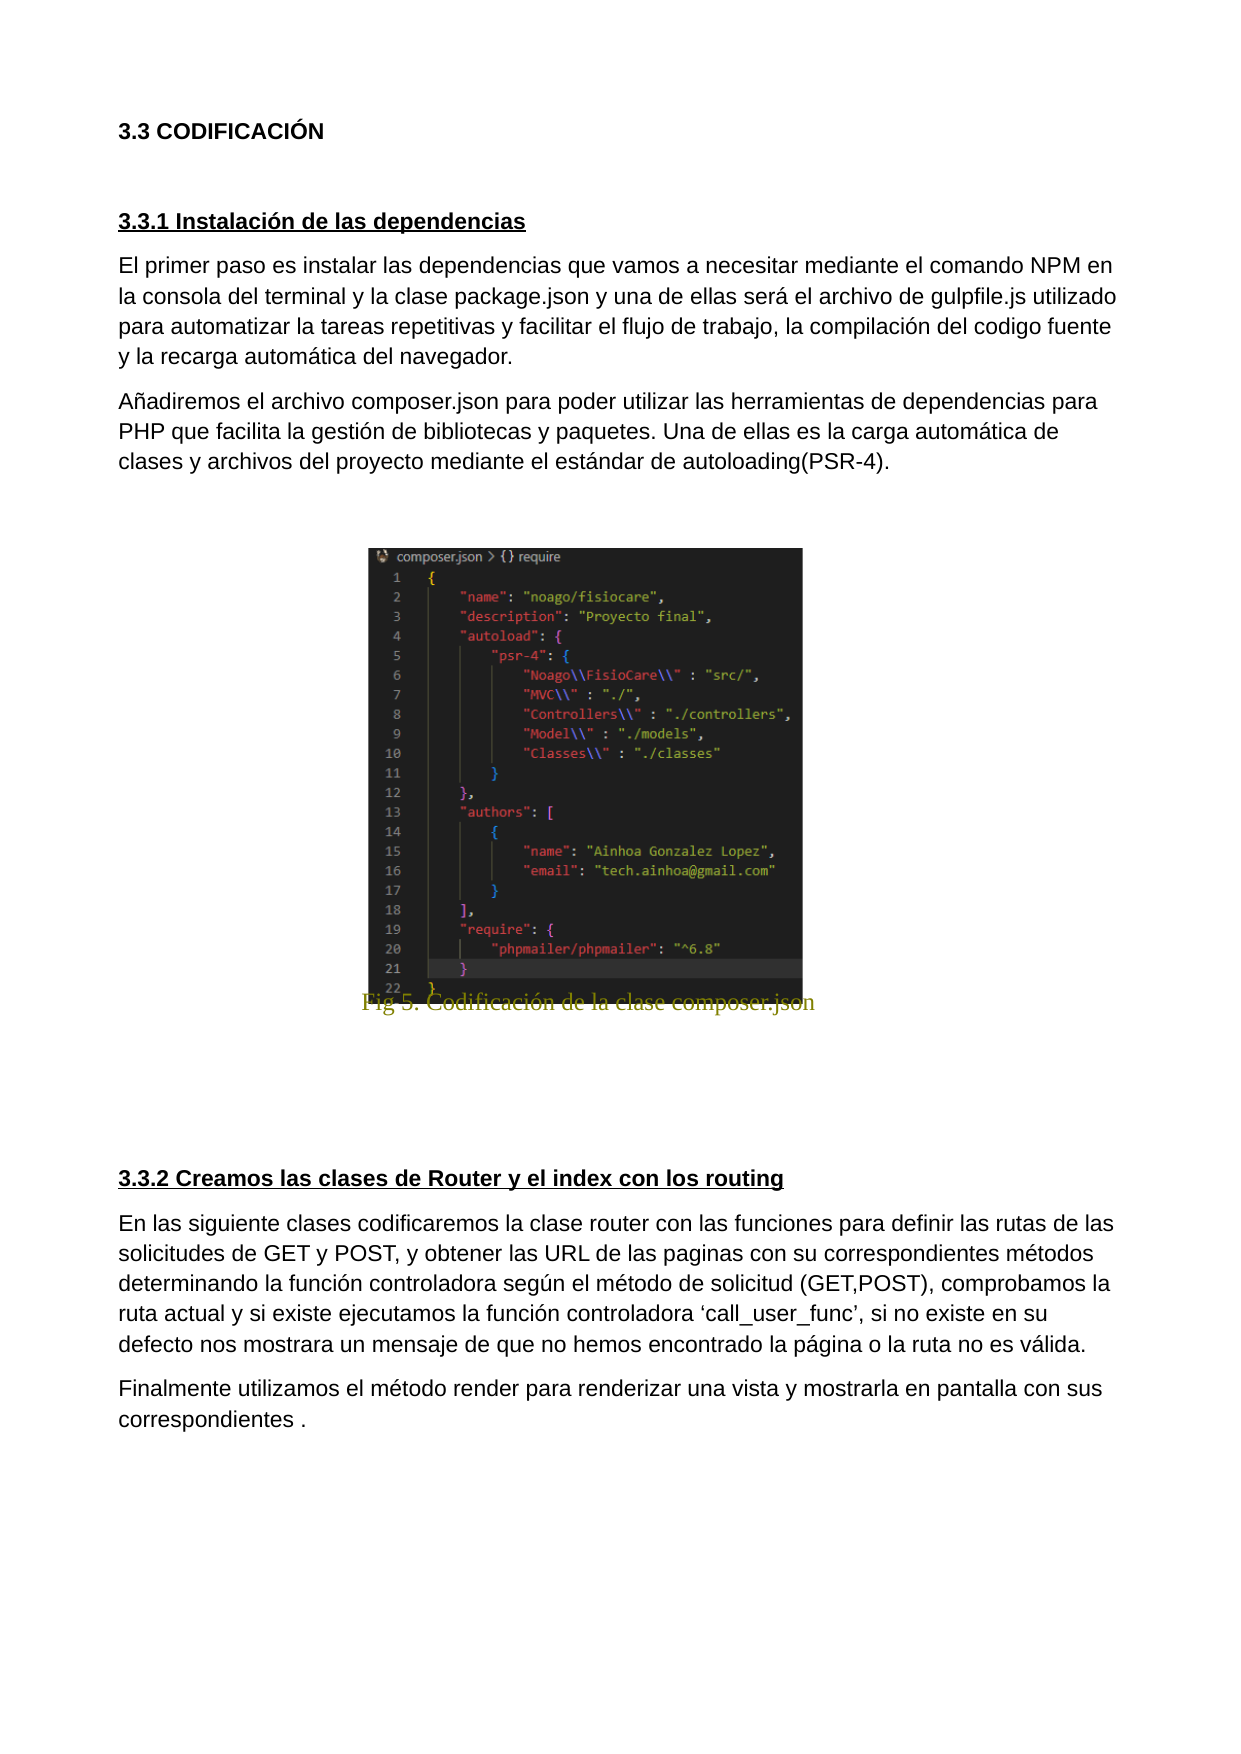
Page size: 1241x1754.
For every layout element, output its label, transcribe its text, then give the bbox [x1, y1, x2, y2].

text Finalmente utilizamos el método render para renderizar una vista y mostrarla en pantalla con sus correspondientes . [118, 1375, 1122, 1432]
text En las siguiente clases codificaremos la clase router con las funciones para definir las rutas de las solicitudes de GET y POST, y obtener las URL de las paginas con su correspondientes métodos determinando la función controladora según el método de solicitud (GET,POST), comprobamos la ruta actual y si existe ejecutamos la función controladora ‘call_user_func’, si no existe en su defecto nos mostrara un mensaje de que no hemos encontrado la página o la ruta no es válida. [118, 1210, 1122, 1357]
text El primer paso es instalar las dependencias que vamos a necesitar mediante el comando NPM en la consola del terminal y la clase package.json y una de ellas será el archivo de gulpfile.js utilizado para automatizar la tareas repetitivas y facilitar el flujo de trabajo, la compilación del codigo fuente y la recarga automática del navegador. [118, 252, 1122, 369]
text Añadiremos el archivo composer.json para poder utilizar las herramientas de dependencias para PHP que facilita la gestión de bibliotecas y paquetes. Una de ellas es la carga automática de clases y archivos del proyecto mediante el estándar de autoloading(PSR-4). [118, 388, 1122, 475]
picture [368, 548, 803, 1004]
text 3.3.1 Instalación de las dependencias [118, 208, 1122, 234]
text 3.3 CODIFICACIÓN [118, 118, 1122, 144]
text 3.3.2 Creamos las clases de Router y el index con los routing [118, 1165, 1122, 1191]
